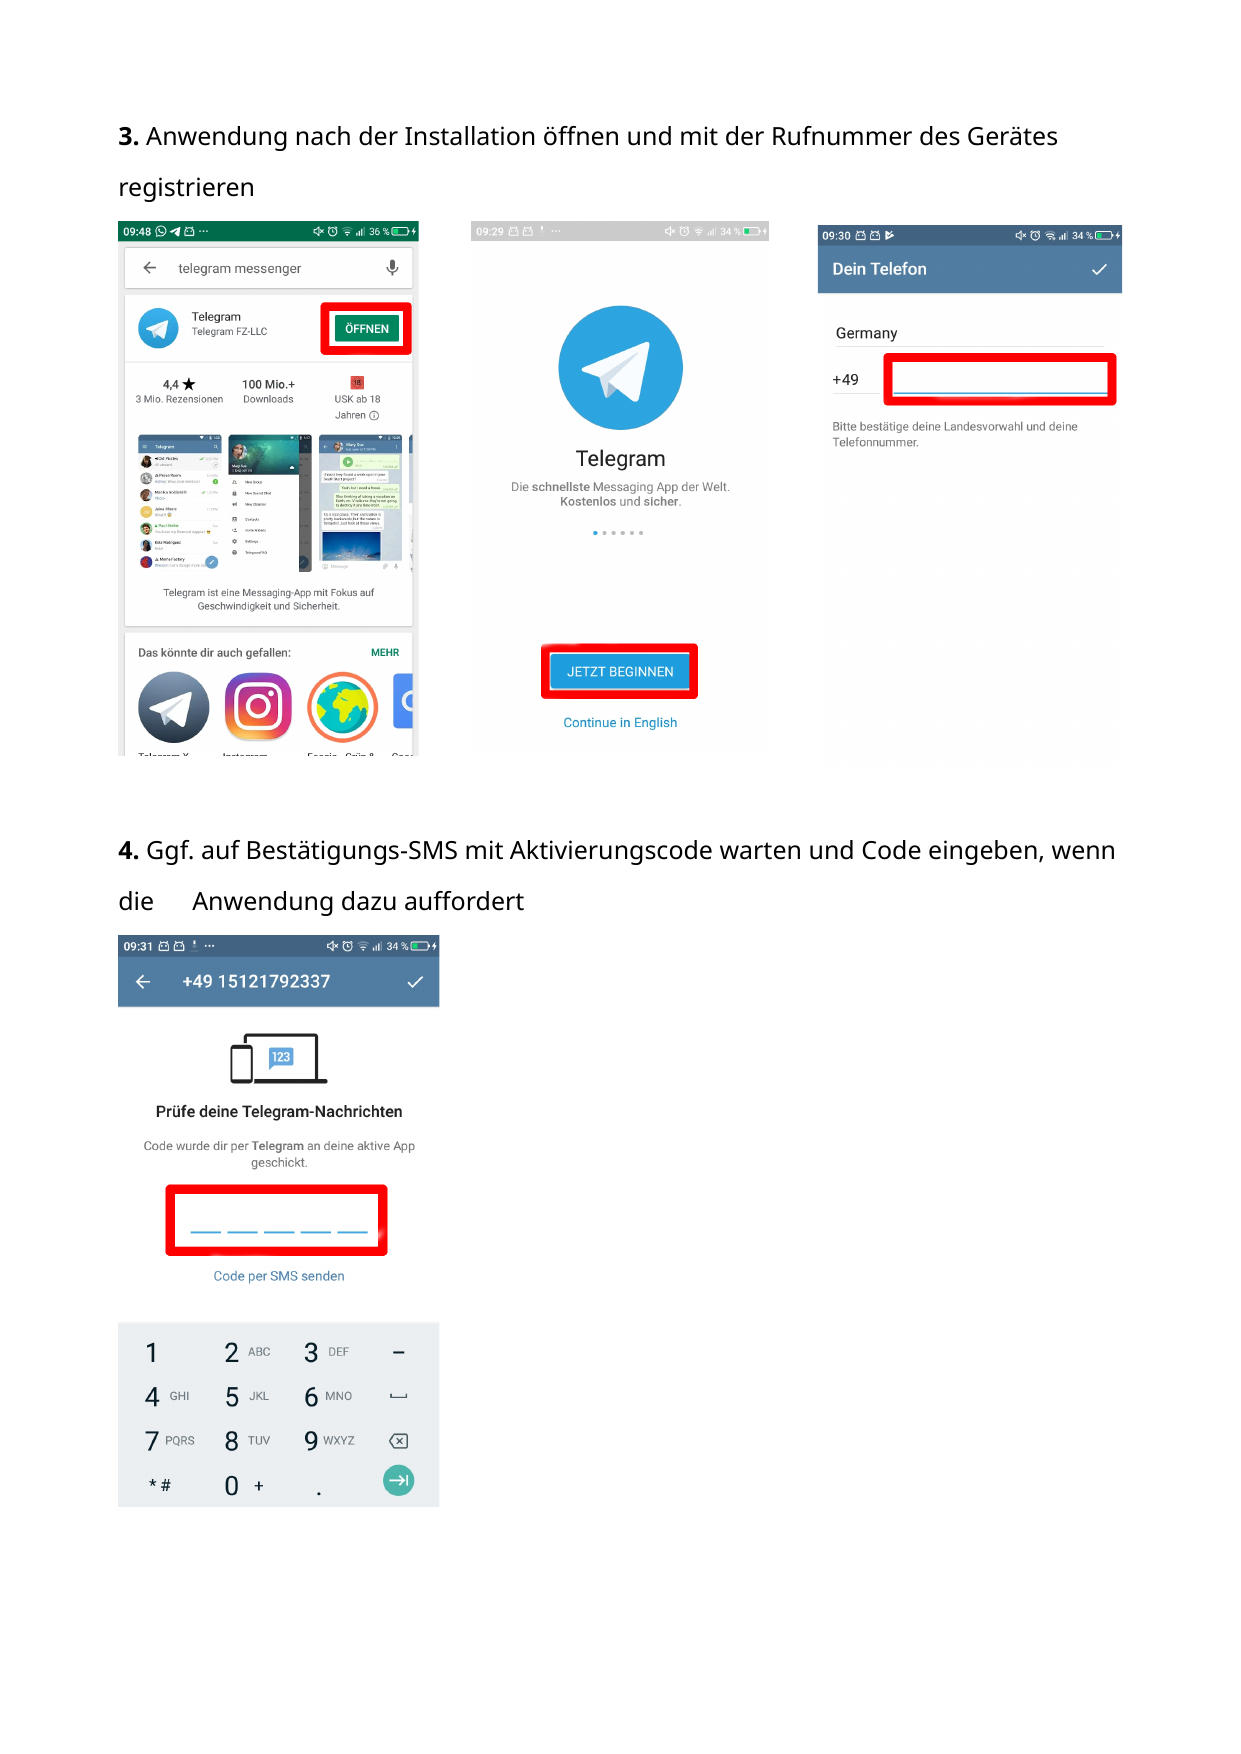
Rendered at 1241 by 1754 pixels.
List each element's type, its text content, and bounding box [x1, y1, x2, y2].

picture [118, 221, 419, 756]
picture [118, 935, 440, 1507]
text 3. Anwendung nach der Installation öffnen und mit der Rufnummer des Gerätes registrieren [118, 118, 1122, 203]
picture [471, 221, 769, 751]
picture [817, 225, 1123, 767]
text 4. Ggf. auf Bestätigungs-SMS mit Aktivierungscode warten und Code eingeben, wenn die Anwendung dazu auffordert [118, 833, 1122, 918]
